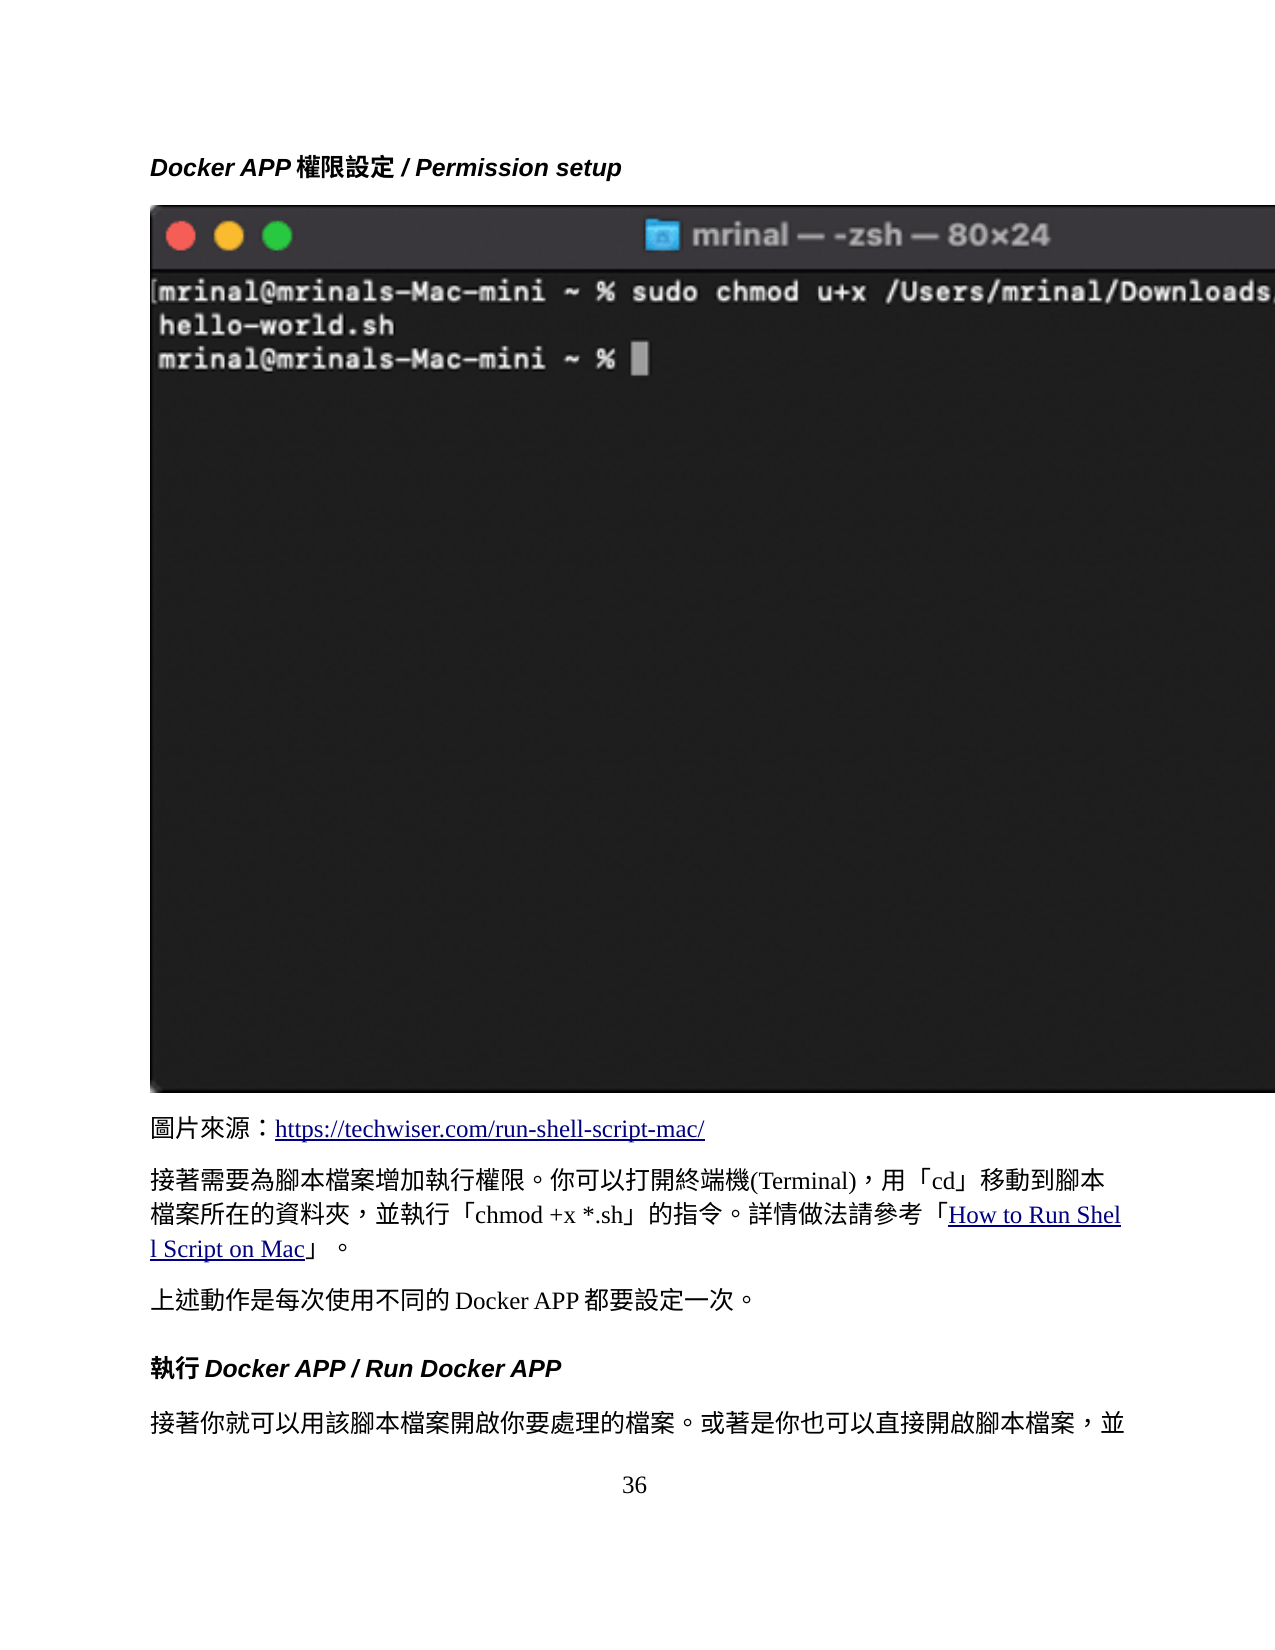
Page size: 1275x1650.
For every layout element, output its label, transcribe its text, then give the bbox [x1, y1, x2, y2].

picture [150, 205, 1275, 1093]
subtitle Docker APP權限設定 / Permission setup [150, 150, 1125, 184]
subtitle 執行Docker APP / Run Docker APP [150, 1351, 1125, 1384]
text 圖片來源：https://techwiser.com/run-shell-script-mac/ [150, 1111, 1125, 1145]
text 上述動作是每次使用不同的Docker APP都要設定一次。 [150, 1283, 1125, 1317]
text 接著你就可以用該腳本檔案開啟你要處理的檔案。或著是你也可以直接開啟腳本檔案，並 [150, 1406, 1125, 1440]
text 接著需要為腳本檔案增加執行權限。你可以打開終端機(Terminal)，用「cd」移動到腳本檔案所在的資料夾，並執行「chmod +x *.sh」的指令。詳情做法請參考「How to Run Shell Script on Mac」。 [150, 1163, 1125, 1265]
